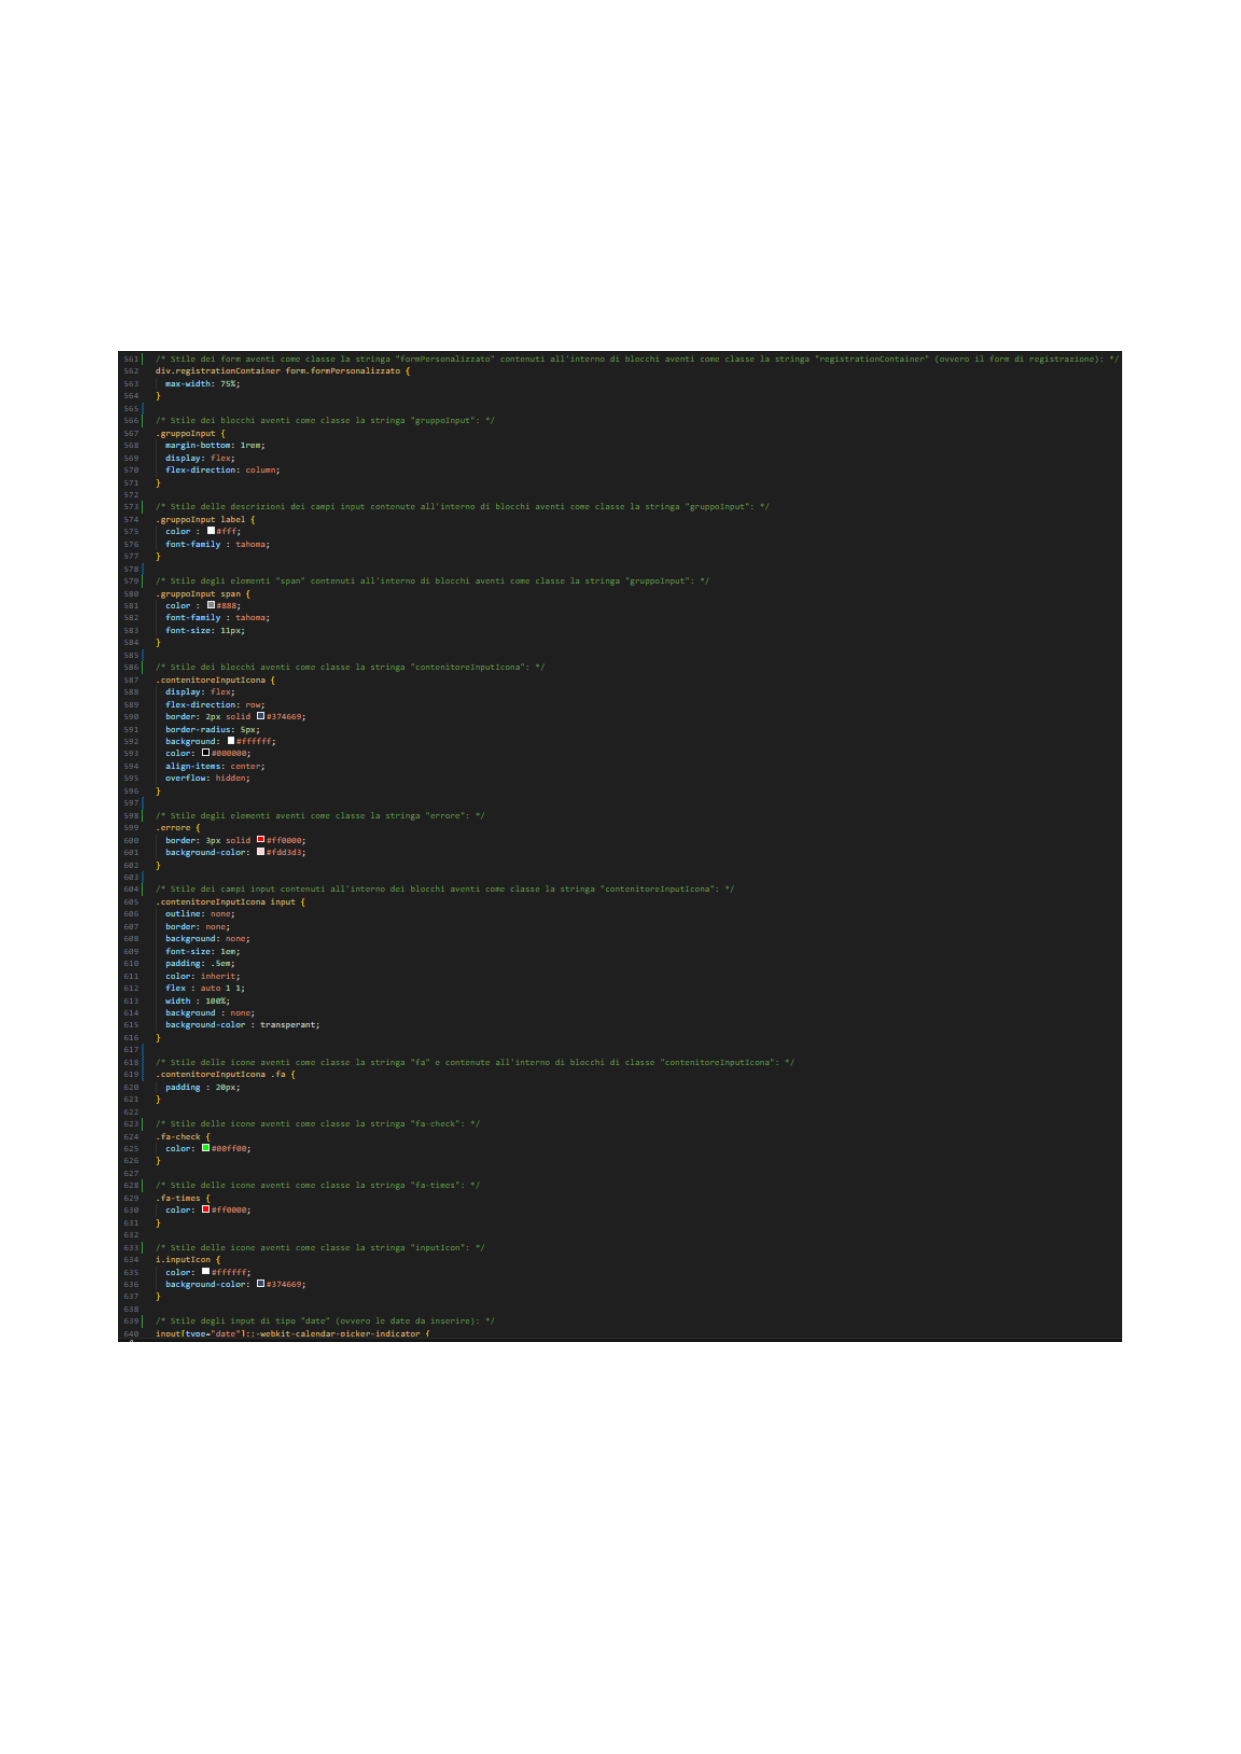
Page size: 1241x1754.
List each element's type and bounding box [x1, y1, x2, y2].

picture [118, 351, 1123, 1342]
